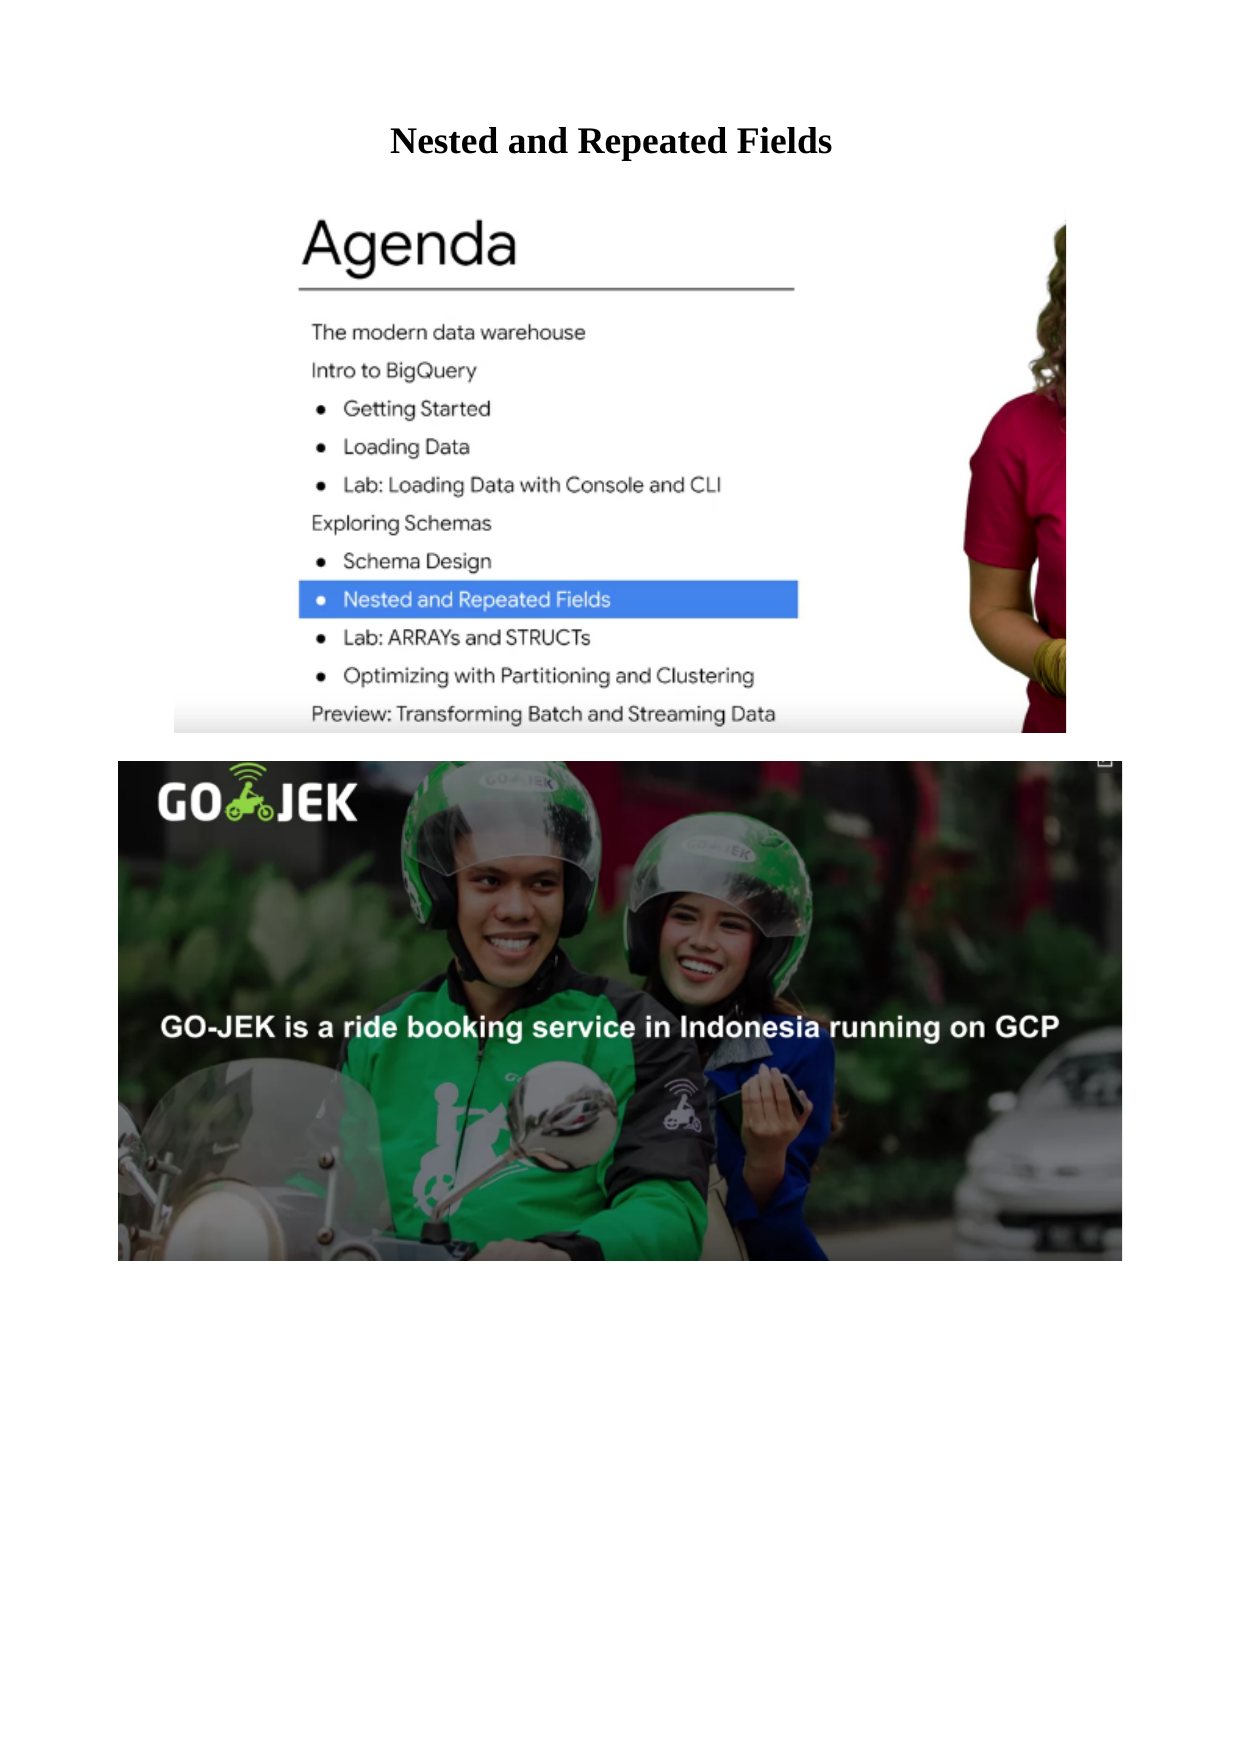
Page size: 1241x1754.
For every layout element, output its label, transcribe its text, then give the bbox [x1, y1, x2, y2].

picture [174, 202, 1067, 733]
subtitle Nested and Repeated Fields [118, 118, 1122, 161]
picture [118, 761, 1123, 1261]
